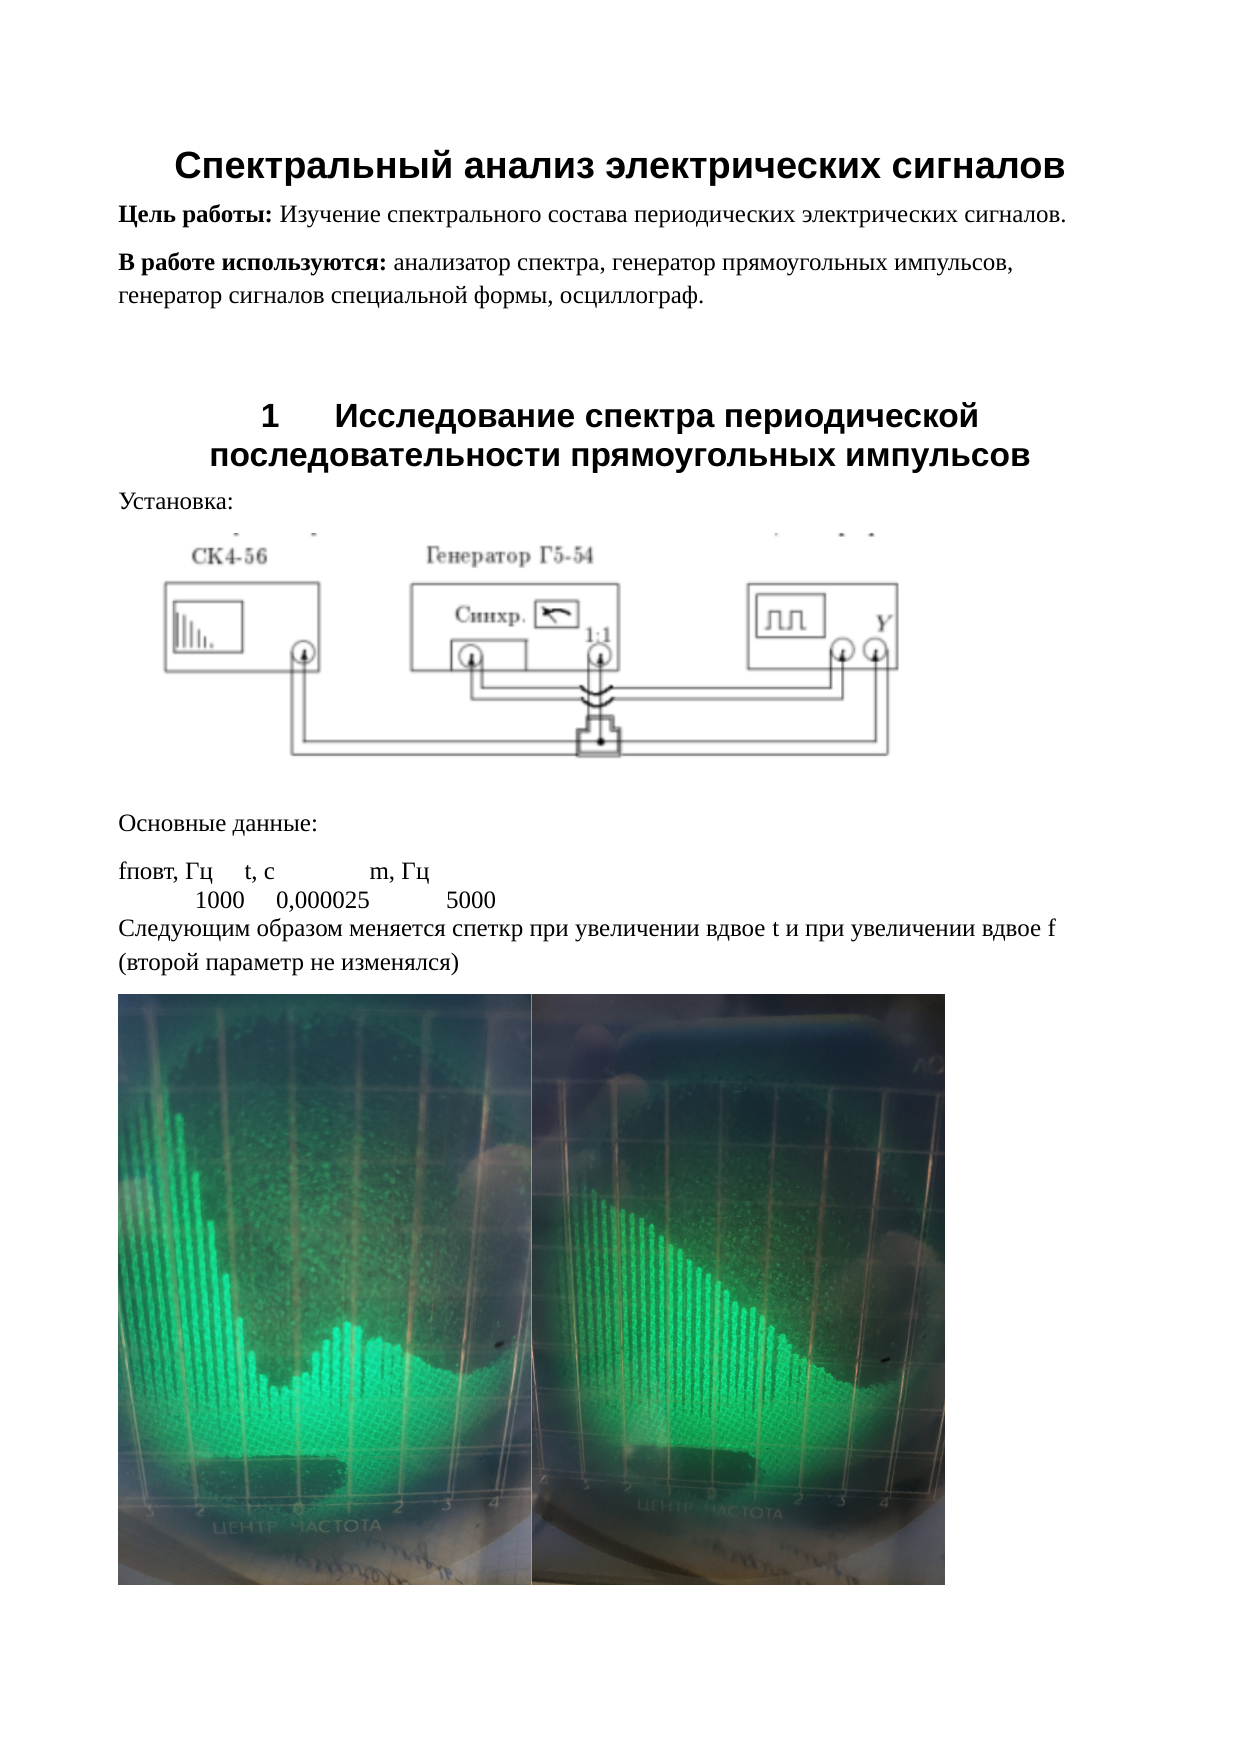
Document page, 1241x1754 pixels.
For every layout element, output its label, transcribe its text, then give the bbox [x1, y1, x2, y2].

picture [118, 533, 954, 790]
text Установка: [118, 486, 1122, 514]
table_header m, Гц [369, 856, 496, 885]
subtitle Исследование спектра периодической последовательности прямоугольных импульсов [118, 396, 1122, 473]
table_cell 0,000025 [244, 885, 369, 913]
table_header t, с [244, 856, 369, 885]
text Основные данные: [118, 808, 1122, 837]
text Следующим образом меняется спеткр при увеличении вдвое t и при увеличении вдвое f (второй параметр не изменялся) [118, 913, 1122, 975]
table_cell 1000 [118, 885, 244, 913]
subtitle Спектральный анализ электрических сигналов [118, 143, 1122, 187]
text Цель работы: Изучение спектрального состава периодических электрических сигналов. [118, 199, 1122, 228]
picture [118, 994, 945, 1585]
text В работе используются: анализатор спектра, генератор прямоугольных импульсов, генератор сигналов специальной формы, осциллограф. [118, 247, 1122, 309]
table_header fповт, Гц [118, 856, 244, 885]
table_cell 5000 [369, 885, 496, 913]
